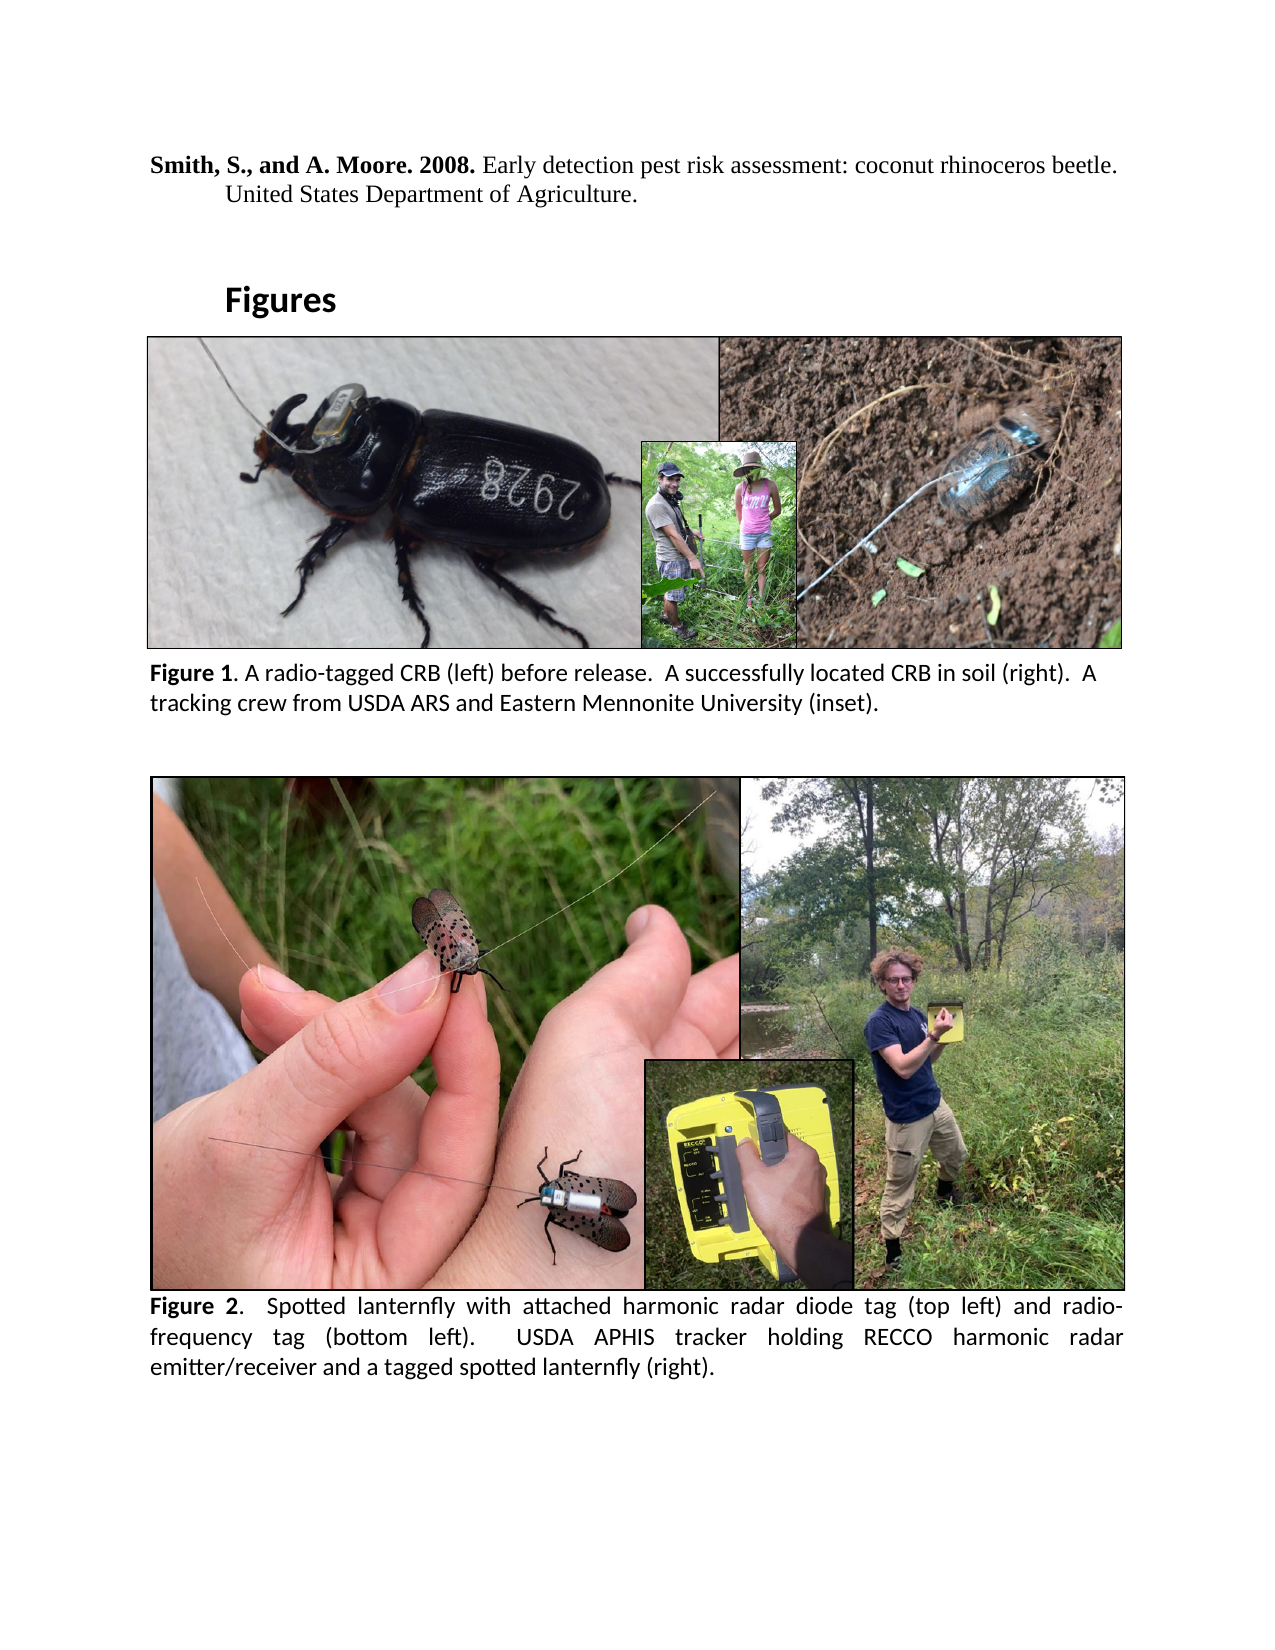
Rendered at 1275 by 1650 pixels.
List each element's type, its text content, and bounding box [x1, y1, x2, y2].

text Figure 1. A radio-tagged CRB (left) before release. A successfully located CRB in soil (right). A tracking crew from USDA ARS and Eastern Mennonite University (inset). [150, 330, 1125, 718]
text Smith, S., and A. Moore. 2008. Early detection pest risk assessment: coconut rhinoceros beetle. United States Department of Agriculture. [150, 150, 1125, 207]
picture [146, 336, 1122, 649]
picture [150, 776, 1125, 1291]
text [150, 748, 1125, 776]
text Figure 2. Spotted lanternfly with attached harmonic radar diode tag (top left) and radio-frequency tag (bottom left). USDA APHIS tracker holding RECCO harmonic radar emitter/receiver and a tagged spotted lanternfly (right). [150, 1291, 1125, 1382]
subtitle Figures [225, 276, 1125, 321]
